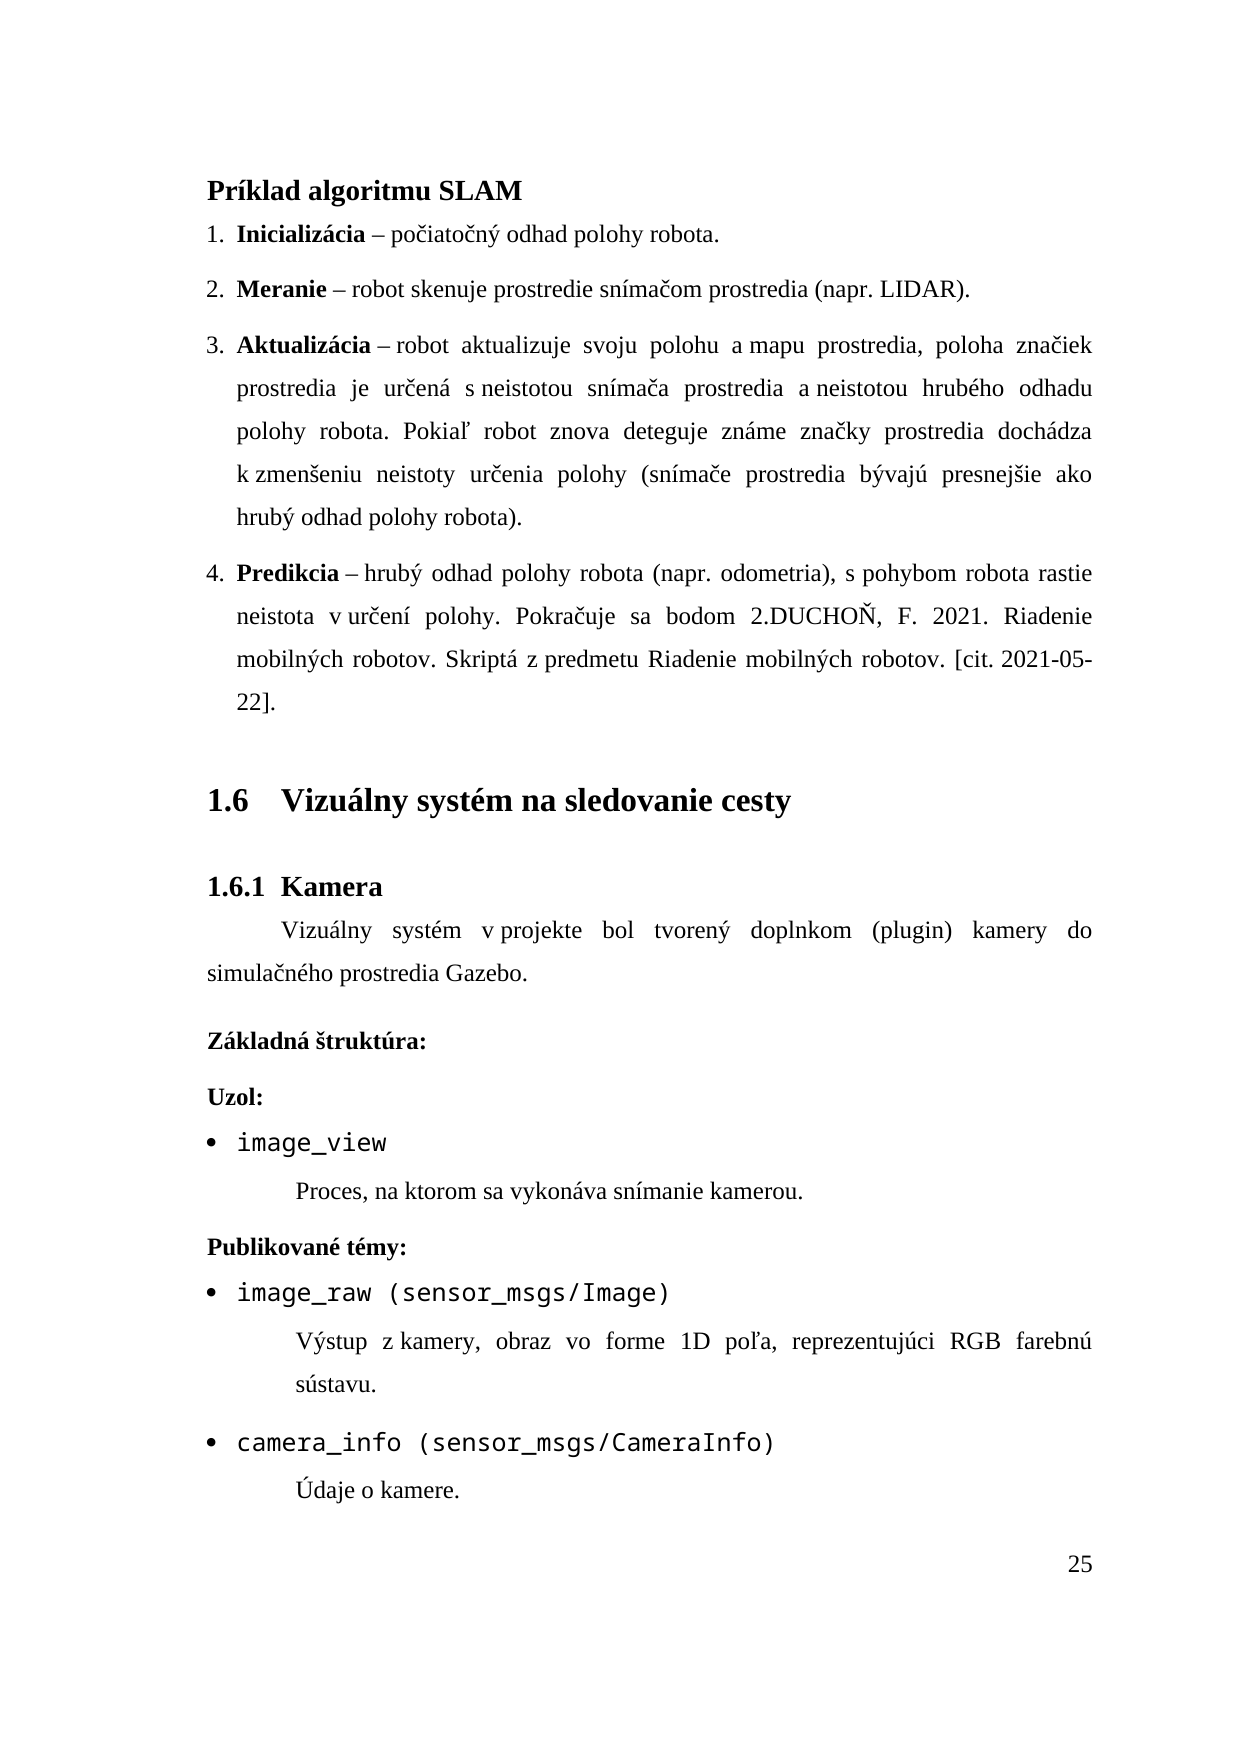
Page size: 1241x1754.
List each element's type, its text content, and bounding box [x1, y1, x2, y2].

text Údaje o kamere. [295, 1476, 1092, 1504]
list camera_info (sensor_msgs/CameraInfo) [207, 1424, 1092, 1459]
list Meranie – robot skenuje prostredie snímačom prostredia (napr. LIDAR). [206, 274, 1092, 303]
subtitle Vizuálny systém na sledovanie cesty [207, 781, 1092, 819]
list image_raw (sensor_msgs/Image) [207, 1275, 1092, 1309]
list Aktualizácia – robot aktualizuje svoju polohu a mapu prostredia, poloha značiek prostredia je určená s neistotou snímača prostredia a neistotou hrubého odhadu polohy robota. Pokiaľ robot znova deteguje známe značky prostredia dochádza k zmenšeniu neistoty určenia polohy (snímače prostredia bývajú presnejšie ako hrubý odhad polohy robota). [206, 330, 1092, 531]
subtitle Príklad algoritmu SLAM [207, 173, 1092, 206]
list Inicializácia – počiatočný odhad polohy robota. [206, 219, 1092, 247]
text Základná štruktúra: [207, 1026, 1092, 1055]
list Predikcia – hrubý odhad polohy robota (napr. odometria), s pohybom robota rastie neistota v určení polohy. Pokračuje sa bodom 2.[1] [206, 558, 1092, 716]
text Publikované témy: [207, 1232, 1092, 1260]
text Uzol: [207, 1082, 1092, 1111]
subtitle Kamera [207, 869, 1092, 902]
list image_view [207, 1125, 1092, 1159]
text Proces, na ktorom sa vykonáva snímanie kamerou. [295, 1176, 1092, 1205]
text Vizuálny systém v projekte bol tvorený doplnkom (plugin) kamery do simulačného prostredia Gazebo. [207, 915, 1092, 987]
text Výstup z kamery, obraz vo forme 1D poľa, reprezentujúci RGB farebnú sústavu. [295, 1326, 1092, 1398]
